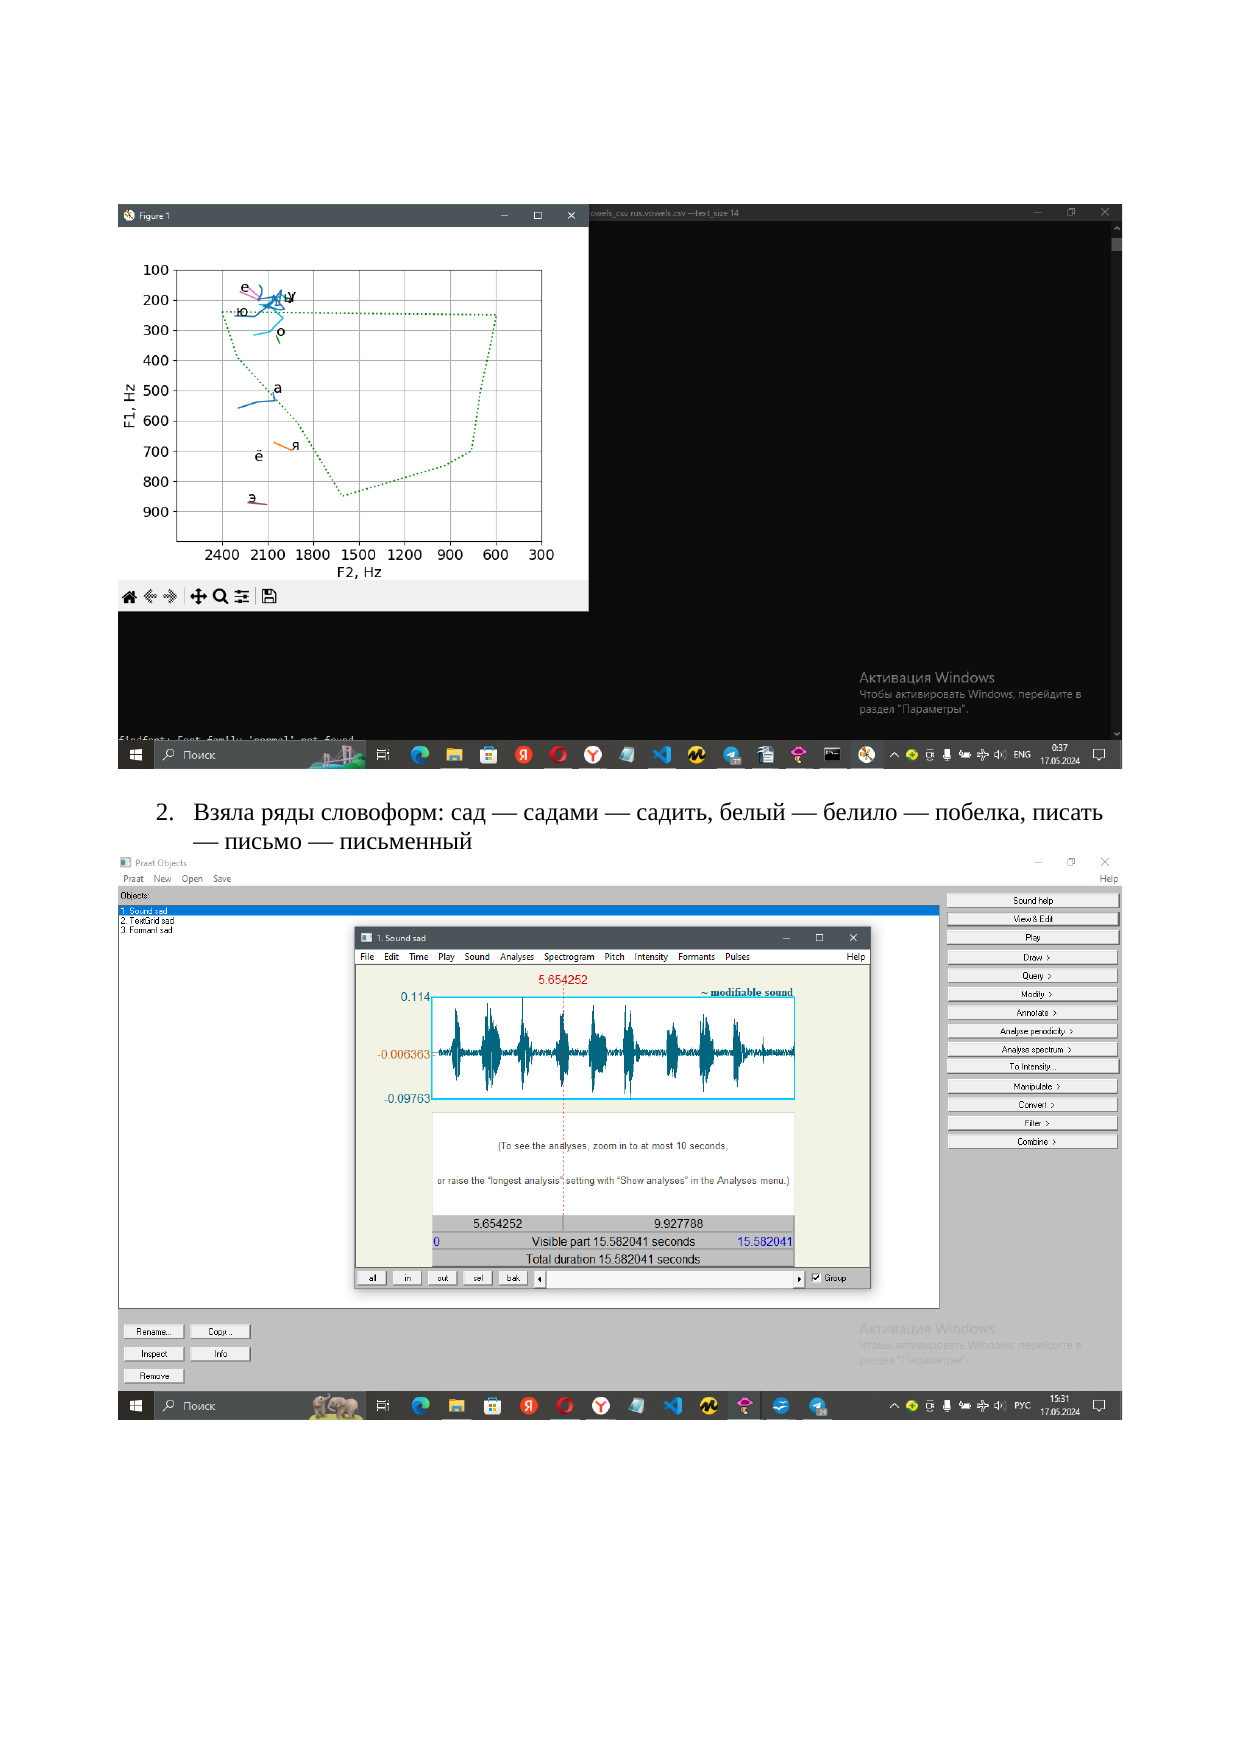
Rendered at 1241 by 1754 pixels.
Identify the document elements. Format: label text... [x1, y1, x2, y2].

picture [118, 855, 1123, 1420]
picture [118, 204, 1123, 769]
list Взяла ряды словоформ: сад — садами — садить, белый — белило — побелка, писать — письмо — письменный [156, 797, 1122, 855]
